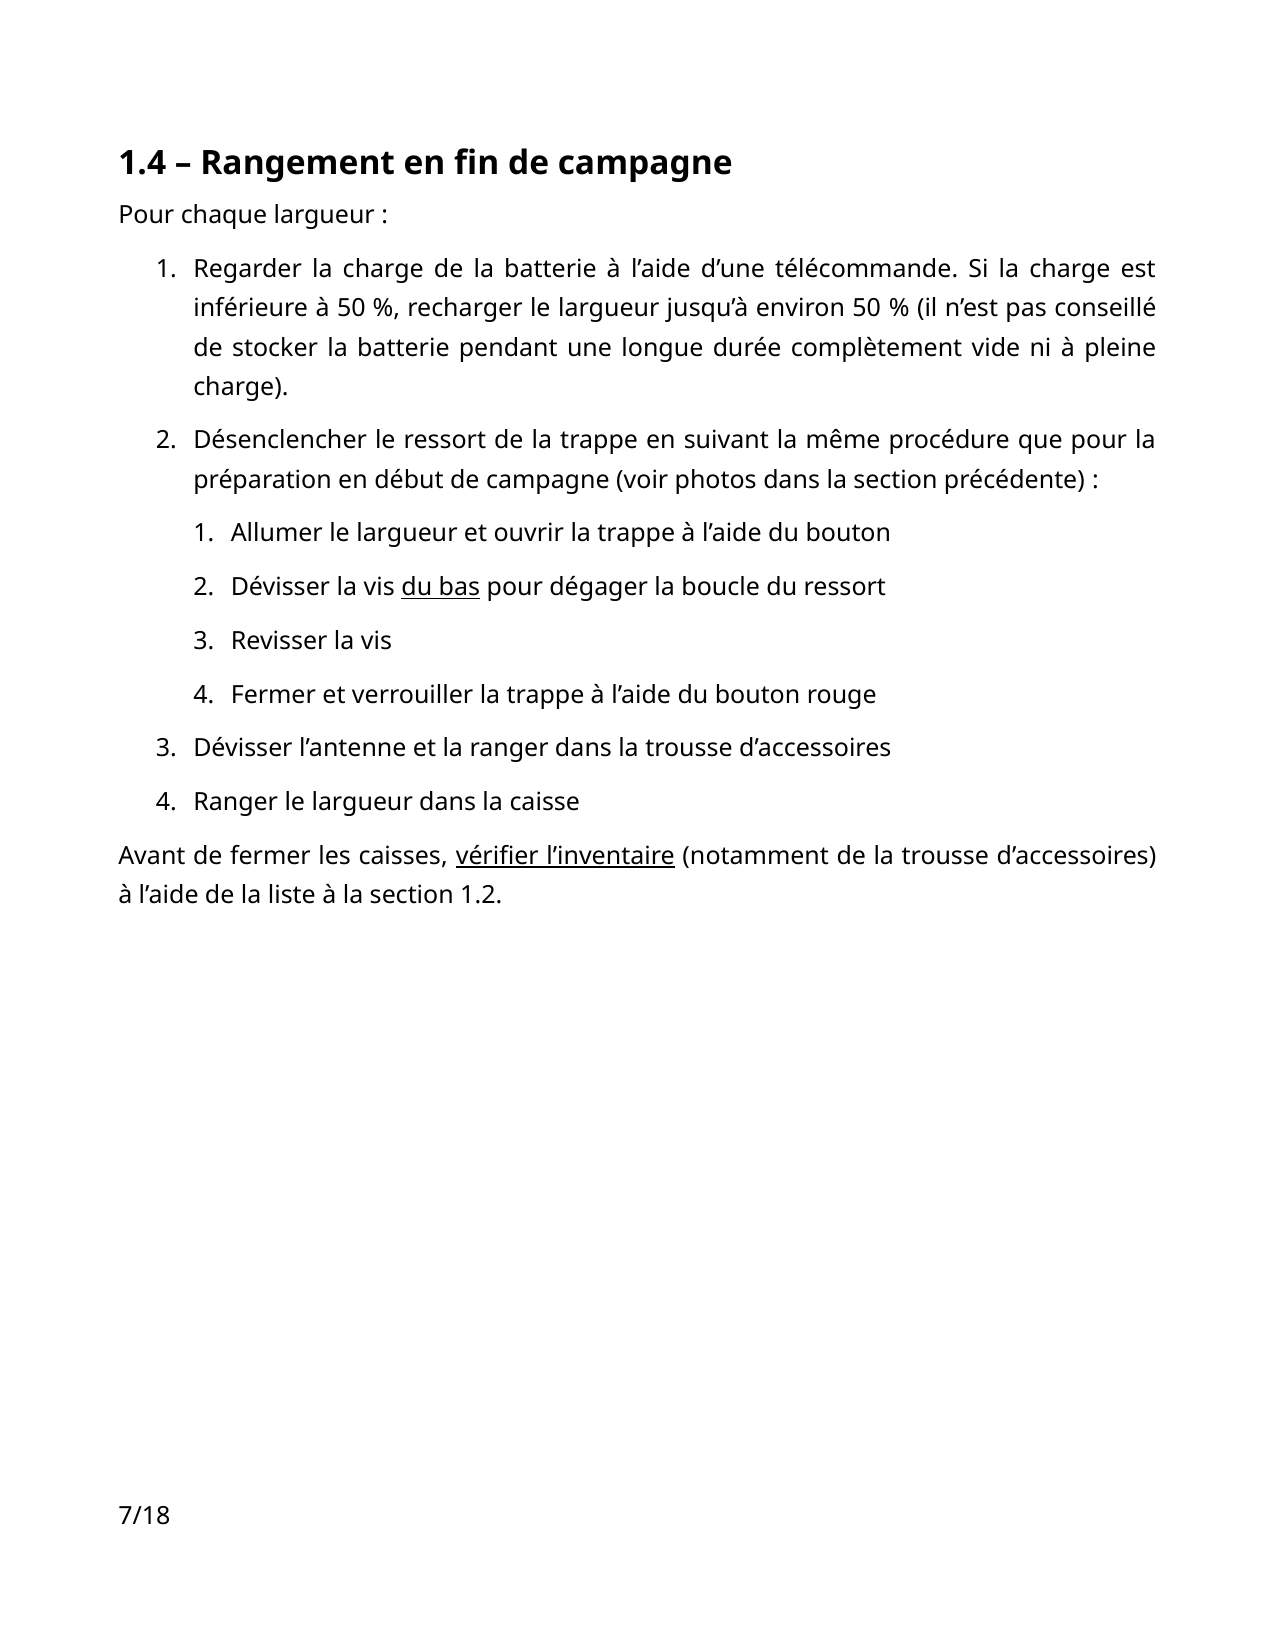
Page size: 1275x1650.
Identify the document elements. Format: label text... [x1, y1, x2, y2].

list Dévisser la vis du bas pour dégager la boucle du ressort [193, 569, 1157, 603]
list Fermer et verrouiller la trappe à l’aide du bouton rouge [193, 676, 1157, 710]
list Ranger le largueur dans la caisse [156, 784, 1157, 818]
list Dévisser l’antenne et la ranger dans la trousse d’accessoires [156, 730, 1157, 764]
list Regarder la charge de la batterie à l’aide d’une télécommande. Si la charge est inférieure à 50 %, recharger le largueur jusqu’à environ 50 % (il n’est pas conseillé de stocker la batterie pendant une longue durée complètement vide ni à pleine charge). [156, 251, 1157, 402]
text Pour chaque largueur : [118, 197, 1157, 231]
subtitle 1.4 – Rangement en fin de campagne [118, 139, 1157, 185]
text Avant de fermer les caisses, vérifier l’inventaire (notamment de la trousse d’accessoires) à l’aide de la liste à la section 1.2. [118, 838, 1157, 911]
list Désenclencher le ressort de la trappe en suivant la même procédure que pour la préparation en début de campagne (voir photos dans la section précédente) : [156, 422, 1157, 495]
list Allumer le largueur et ouvrir la trappe à l’aide du bouton [193, 515, 1157, 549]
list Revisser la vis [193, 623, 1157, 657]
